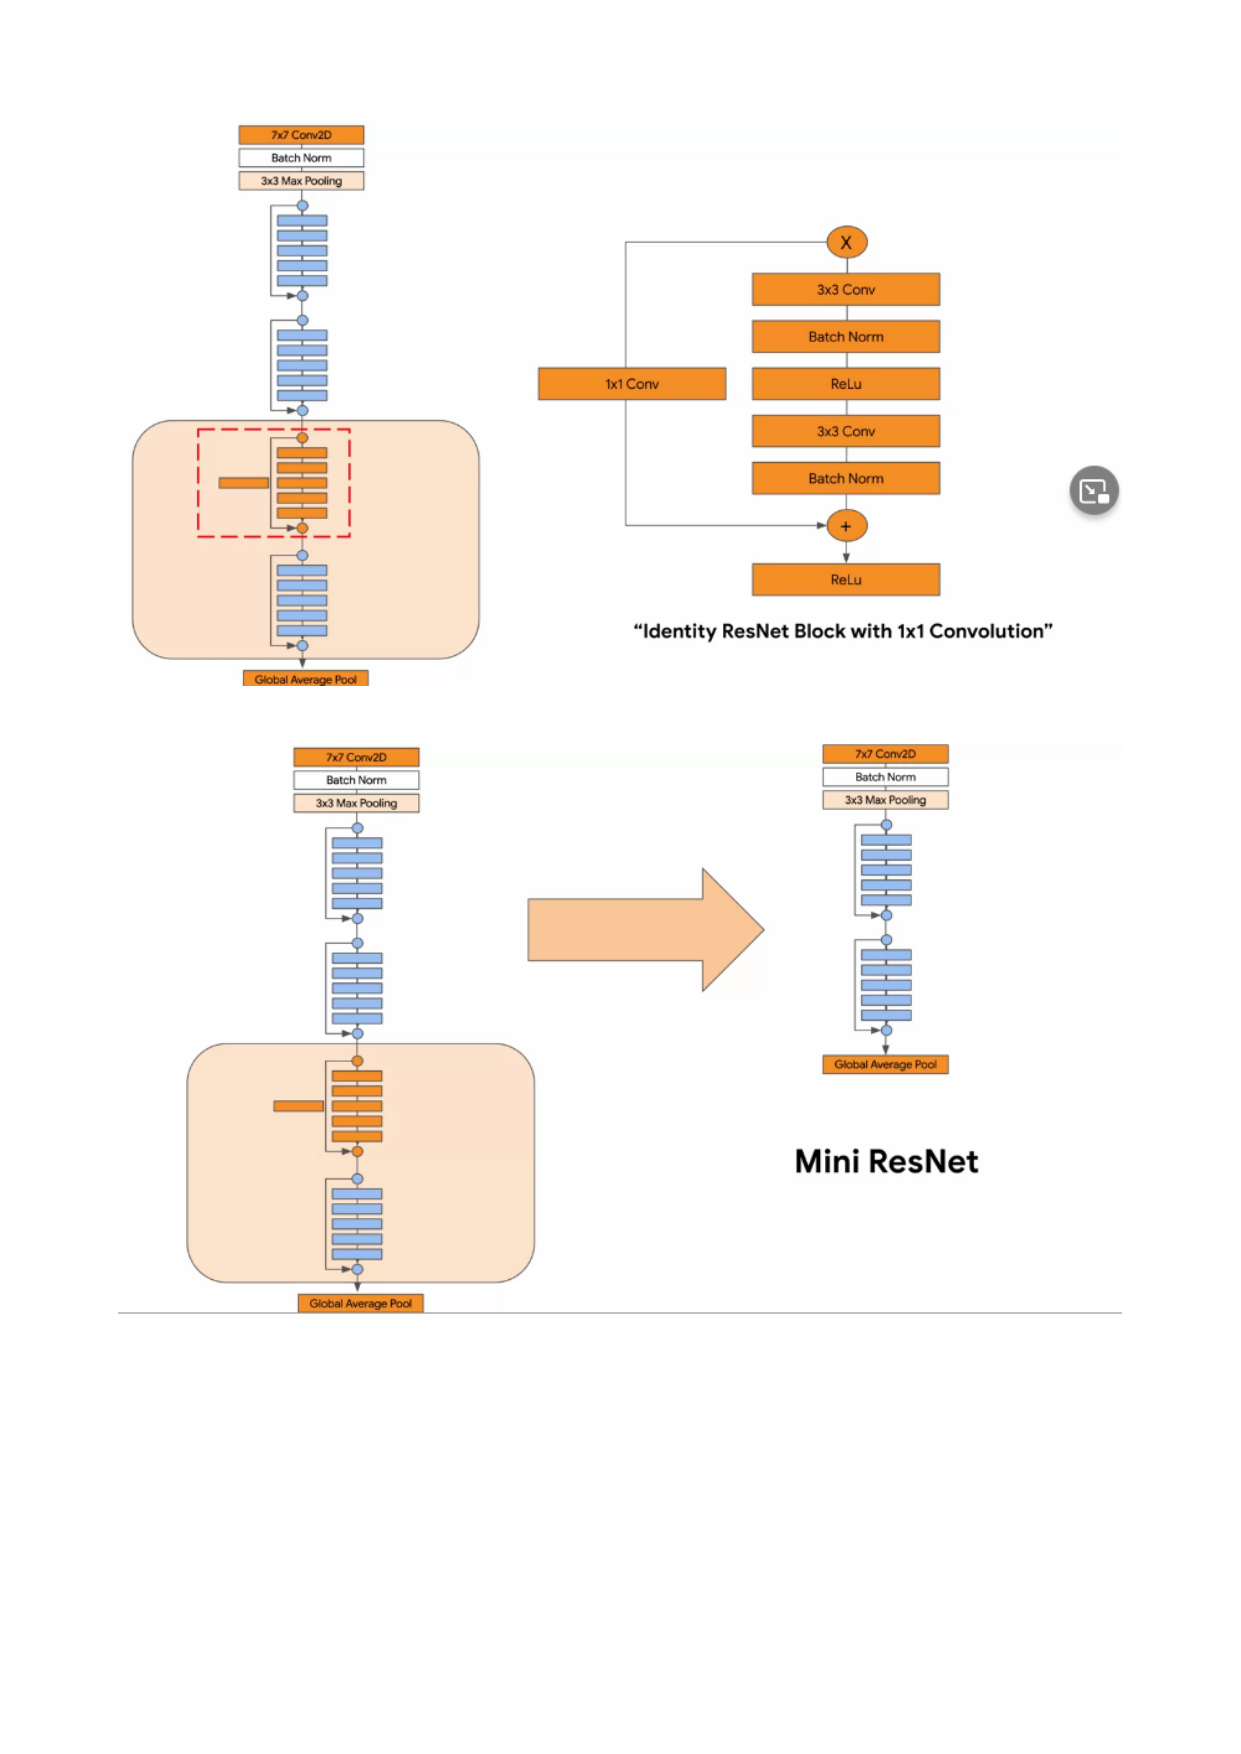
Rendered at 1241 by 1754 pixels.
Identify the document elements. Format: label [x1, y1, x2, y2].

picture [118, 118, 1123, 686]
picture [118, 743, 1123, 1315]
